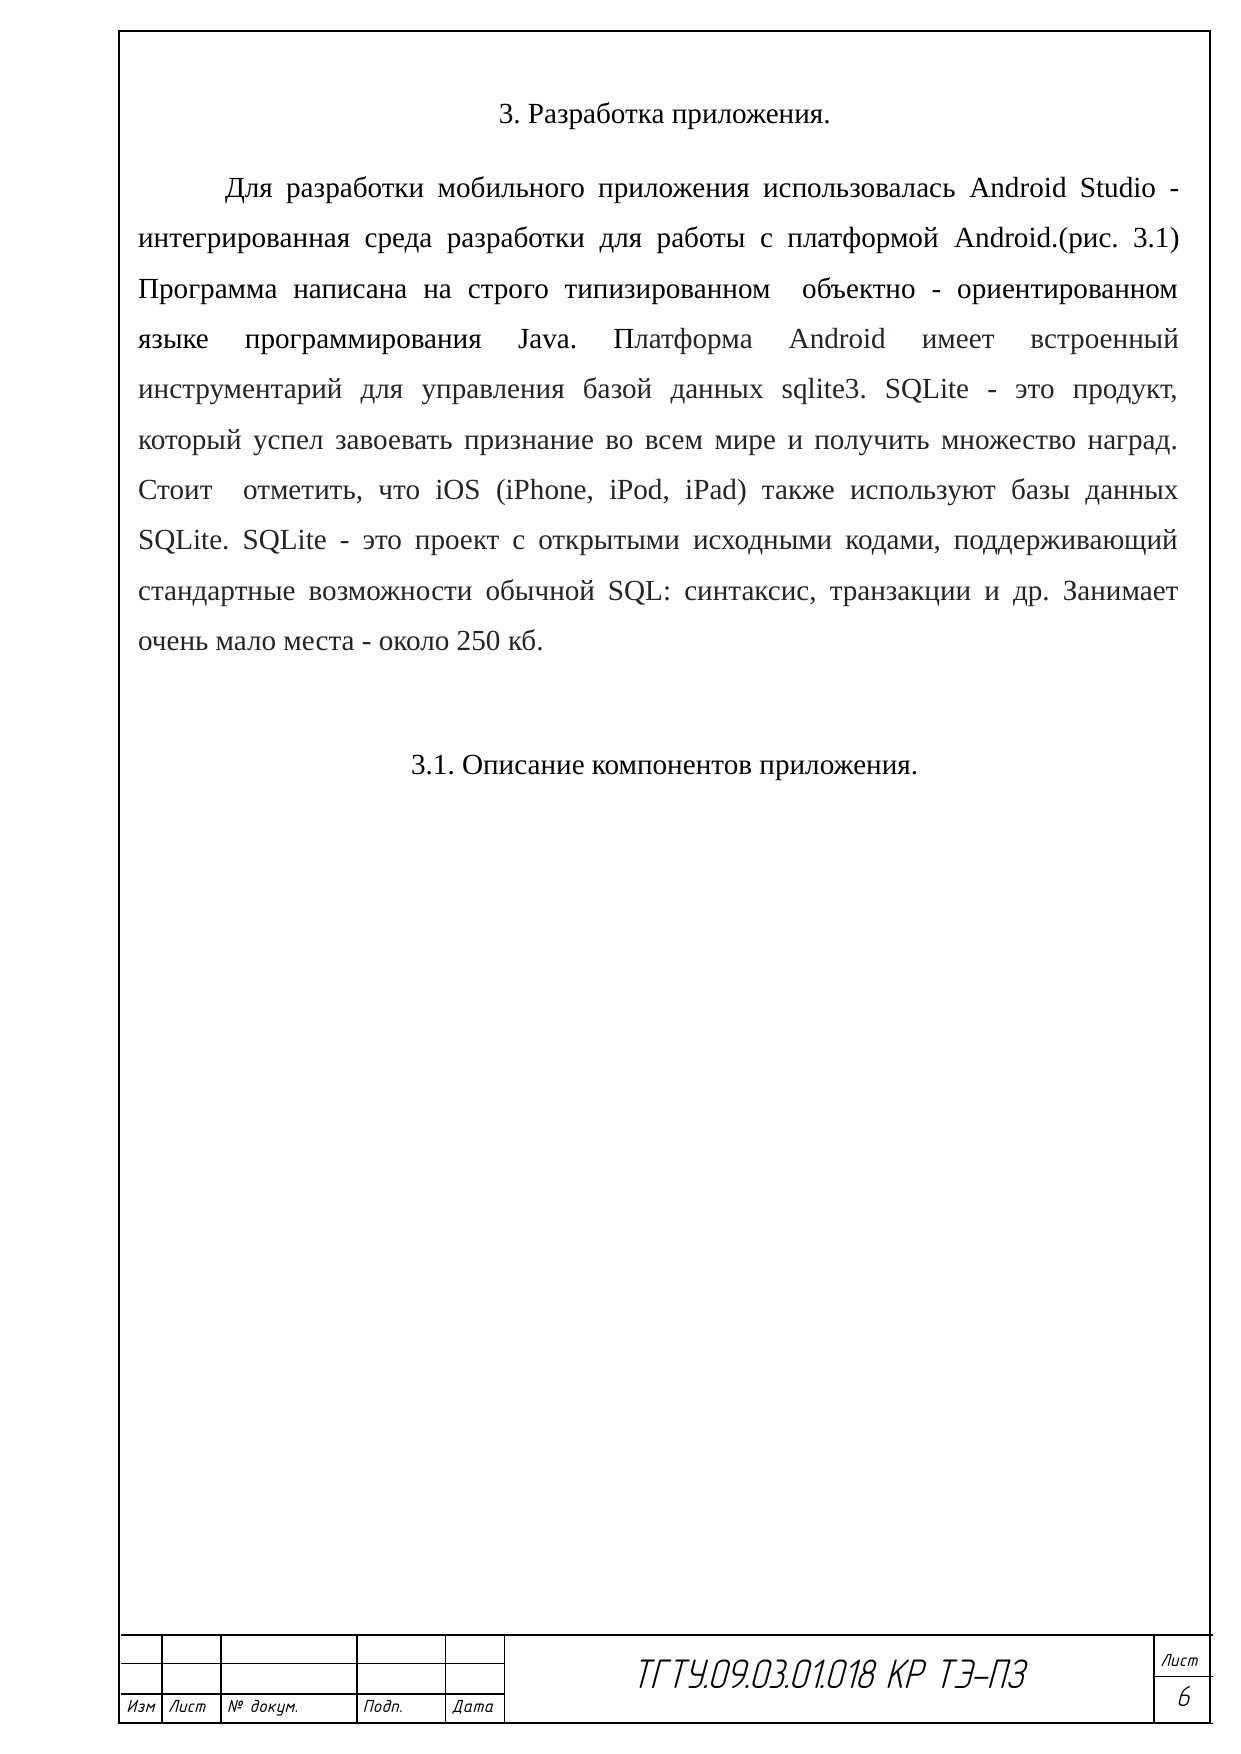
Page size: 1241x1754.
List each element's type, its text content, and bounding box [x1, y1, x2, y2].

subtitle 3. Разработка приложения. [150, 96, 1179, 130]
text Для разработки мобильного приложения использовалась Android Studio - интегрированная среда разработки для работы с платформой Android.(рис. 3.1) Программа написана на строго типизированном объектно - ориентированном языке программирования Java. Платформа Android имеет встроенный инструментарий для управления базой данных sqlite3. SQLite - это продукт, который успел завоевать признание во всем мире и получить множество наград. Стоит отметить, что iOS (iPhone, iPod, iPad) также используют базы данных SQLite. SQLite - это проект с открытыми исходными кодами, поддерживающий стандартные возможности обычной SQL: синтаксис, транзакции и др. Занимает очень мало места - около 250 кб. [138, 170, 1179, 657]
text 3.1. Описание компонентов приложения. [150, 747, 1179, 781]
